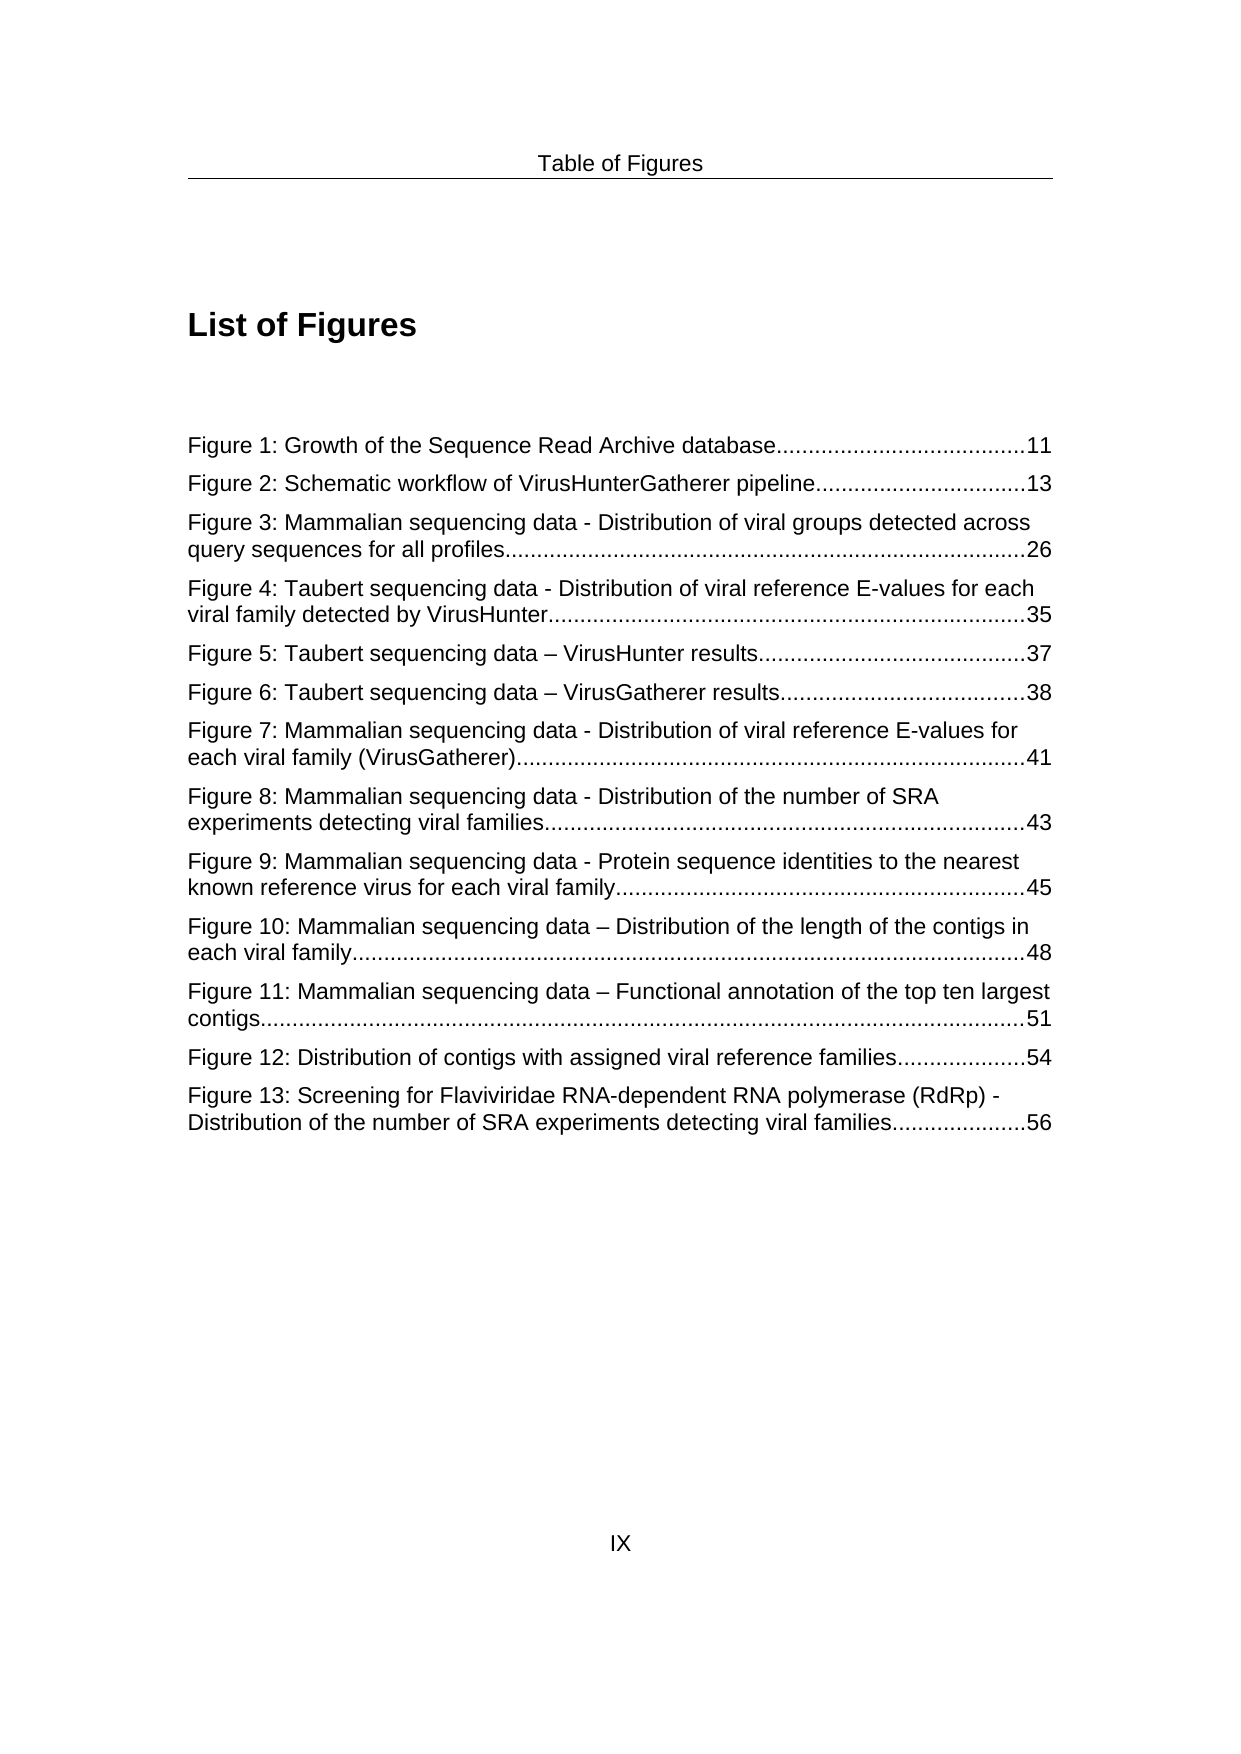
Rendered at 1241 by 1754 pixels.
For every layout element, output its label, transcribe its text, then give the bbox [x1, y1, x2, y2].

text Figure 10: Mammalian sequencing data – Distribution of the length of the contigs in each viral family. 48 [187, 913, 1053, 966]
text Figure 1: Growth of the Sequence Read Archive database 11 [187, 432, 1053, 458]
text Figure 6: Taubert sequencing data – VirusGatherer results. 38 [187, 678, 1053, 705]
subtitle List of Figures [187, 305, 1053, 343]
text Figure 9: Mammalian sequencing data - Protein sequence identities to the nearest known reference virus for each viral family. 45 [187, 848, 1053, 901]
text Figure 12: Distribution of contigs with assigned viral reference families 54 [187, 1043, 1053, 1070]
text Figure 5: Taubert sequencing data – VirusHunter results. 37 [187, 640, 1053, 666]
text Figure 11: Mammalian sequencing data – Functional annotation of the top ten largest contigs. 51 [187, 978, 1053, 1031]
text Figure 8: Mammalian sequencing data - Distribution of the number of SRA experiments detecting viral families. 43 [187, 783, 1053, 835]
text Figure 2: Schematic workflow of VirusHunterGatherer pipeline. 13 [187, 470, 1053, 497]
text Figure 4: Taubert sequencing data - Distribution of viral reference E-values for each viral family detected by VirusHunter 35 [187, 574, 1053, 627]
text Figure 3: Mammalian sequencing data - Distribution of viral groups detected across query sequences for all profiles 26 [187, 509, 1053, 562]
text Figure 13: Screening for Flaviviridae RNA-dependent RNA polymerase (RdRp) - Distribution of the number of SRA experiments detecting viral families. 56 [187, 1082, 1053, 1135]
text Figure 7: Mammalian sequencing data - Distribution of viral reference E-values for each viral family (VirusGatherer). 41 [187, 717, 1053, 770]
